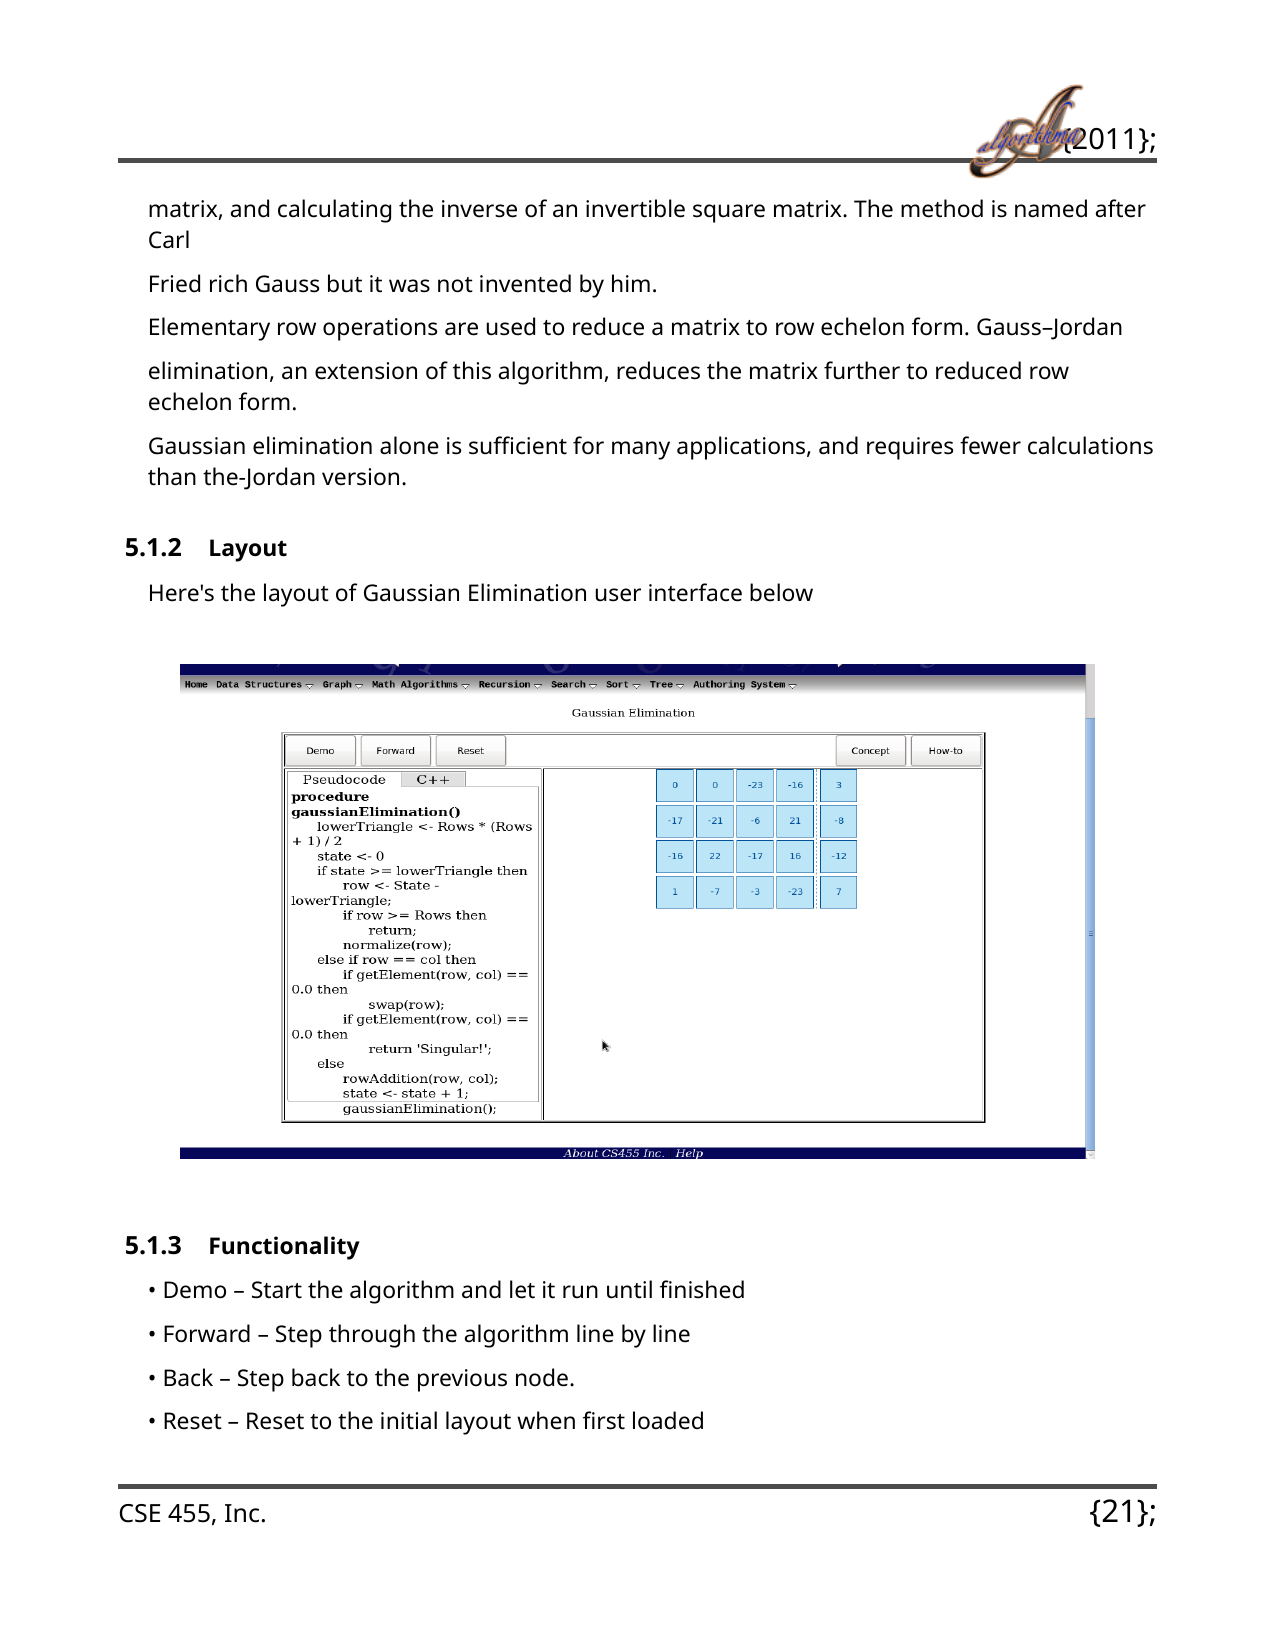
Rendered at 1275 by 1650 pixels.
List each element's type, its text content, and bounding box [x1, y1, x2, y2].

text Here's the layout of Gaussian Elimination user interface below [148, 577, 1157, 608]
text • Forward – Step through the algorithm line by line [148, 1318, 1157, 1349]
text Gaussian elimination alone is sufficient for many applications, and requires fewer calculations than the-Jordan version. [148, 430, 1157, 492]
text elimination, an extension of this algorithm, reduces the matrix further to reduced row echelon form. [148, 355, 1157, 417]
text Fried rich Gauss but it was not invented by him. [148, 267, 1157, 299]
subtitle Functionality [118, 1227, 1157, 1262]
text matrix, and calculating the inverse of an invertible square matrix. The method is named after Carl [148, 192, 1157, 255]
text • Demo – Start the algorithm and let it run until finished [148, 1274, 1157, 1305]
text • Reset – Reset to the initial layout when first loaded [148, 1405, 1157, 1437]
picture [180, 664, 1095, 1159]
subtitle Layout [118, 530, 1157, 564]
text Elementary row operations are used to reduce a matrix to row echelon form. Gauss–Jordan [148, 311, 1157, 342]
text • Back – Step back to the previous node. [148, 1362, 1157, 1393]
picture [966, 83, 1087, 180]
